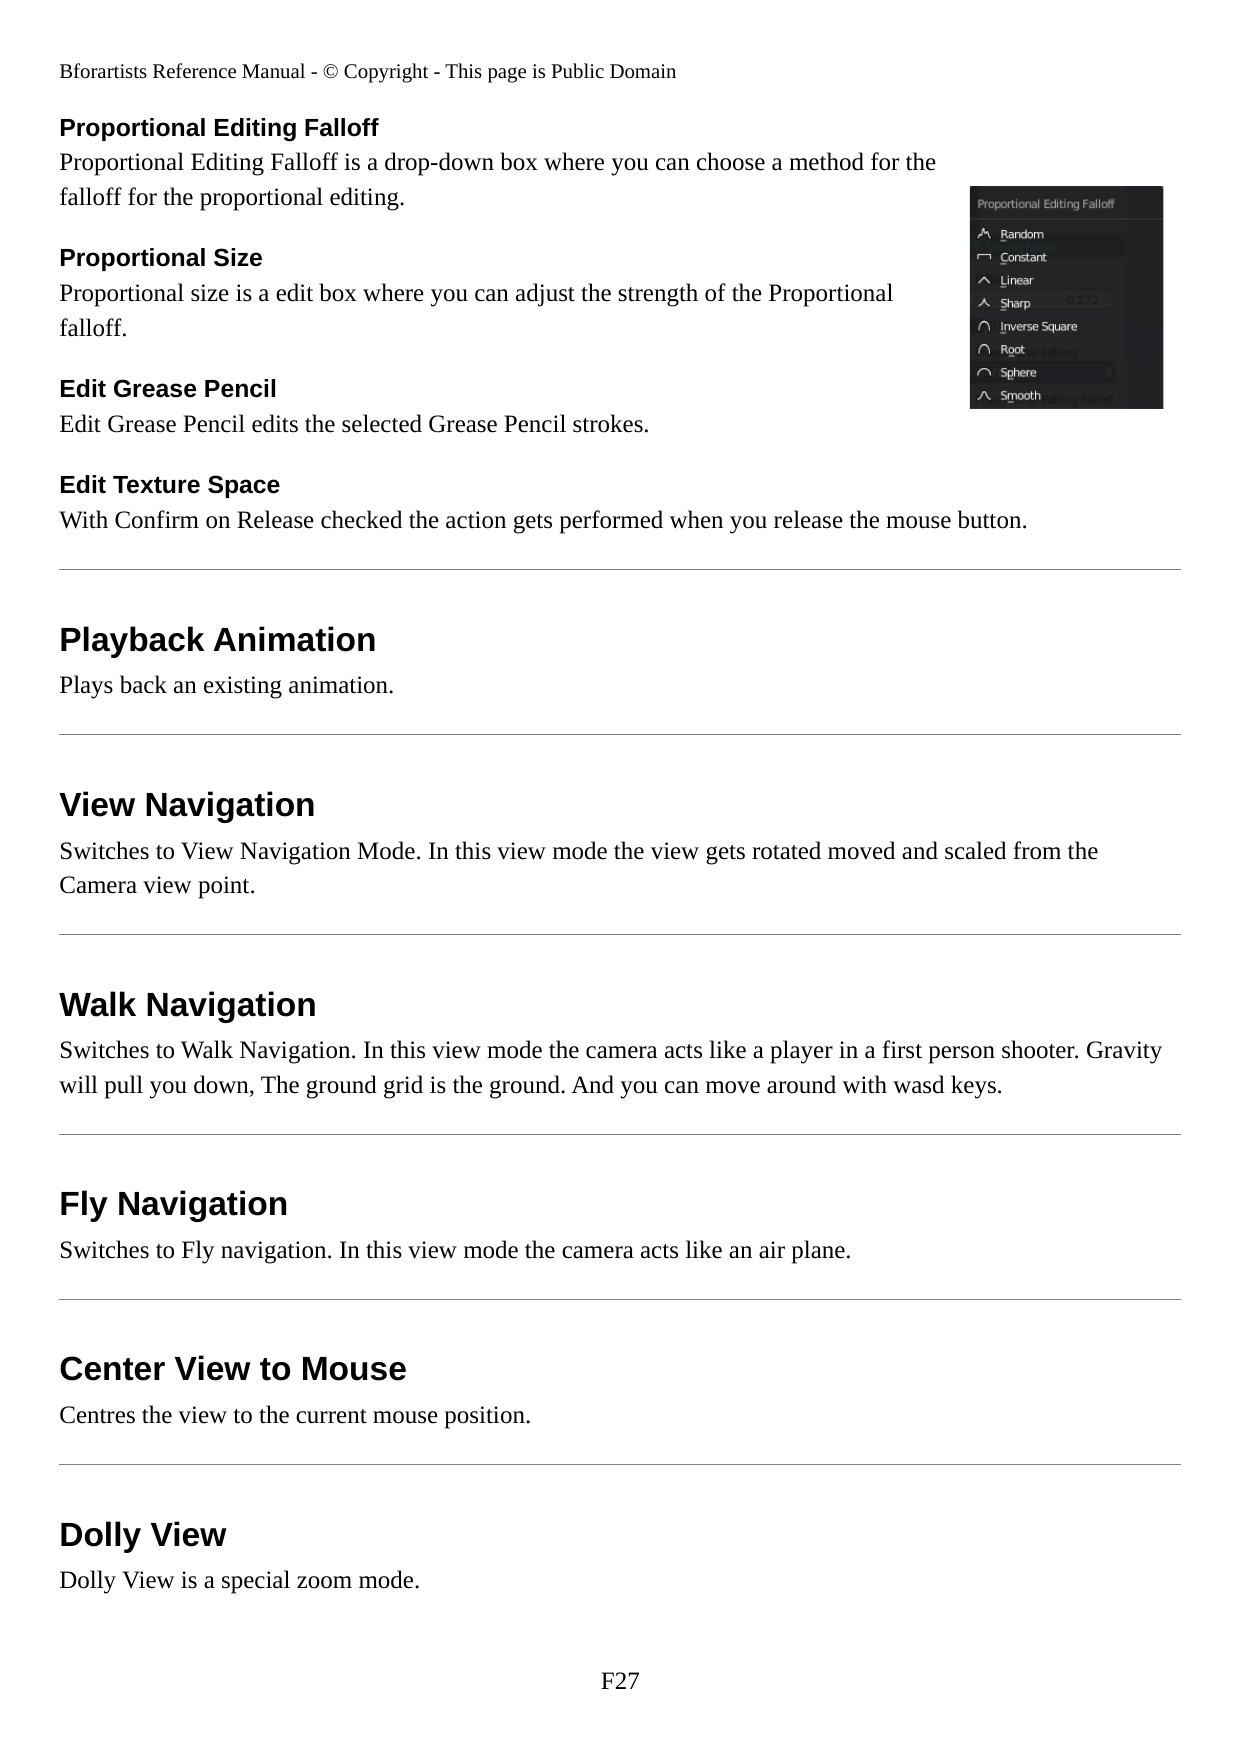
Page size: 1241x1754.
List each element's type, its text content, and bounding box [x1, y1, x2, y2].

subtitle Center View to Mouse [59, 1349, 1181, 1388]
text Switches to View Navigation Mode. In this view mode the view gets rotated moved and scaled from the Camera view point. [59, 836, 1181, 899]
subtitle Playback Animation [59, 619, 1181, 658]
text Proportional size is a edit box where you can adjust the strength of the Proportional falloff. [59, 278, 969, 341]
text Proportional Editing Falloff is a drop-down box where you can choose a method for the falloff for the proportional editing. [59, 147, 1181, 211]
text With Confirm on Release checked the action gets performed when you release the mouse button. [59, 505, 1181, 534]
subtitle Fly Navigation [59, 1184, 1181, 1223]
text Edit Grease Pencil edits the selected Grease Pencil strokes. [59, 409, 1181, 438]
subtitle Proportional Size [59, 243, 969, 272]
subtitle View Navigation [59, 785, 1181, 823]
subtitle Edit Grease Pencil [59, 374, 969, 403]
text Switches to Fly navigation. In this view mode the camera acts like an air plane. [59, 1235, 1181, 1264]
subtitle [1164, 243, 1181, 272]
subtitle [1164, 374, 1181, 403]
text Centres the view to the current mouse position. [59, 1400, 1181, 1429]
subtitle Proportional Editing Falloff [59, 113, 1181, 141]
picture [969, 186, 1164, 409]
text Plays back an existing animation. [59, 671, 1181, 699]
text Switches to Walk Navigation. In this view mode the camera acts like a player in a first person shooter. Gravity will pull you down, The ground grid is the ground. And you can move around with wasd keys. [59, 1036, 1181, 1099]
subtitle Edit Texture Space [59, 471, 1181, 499]
subtitle Dolly View [59, 1514, 1181, 1553]
subtitle Walk Navigation [59, 984, 1181, 1023]
text Dolly View is a special zoom mode. [59, 1566, 1181, 1594]
